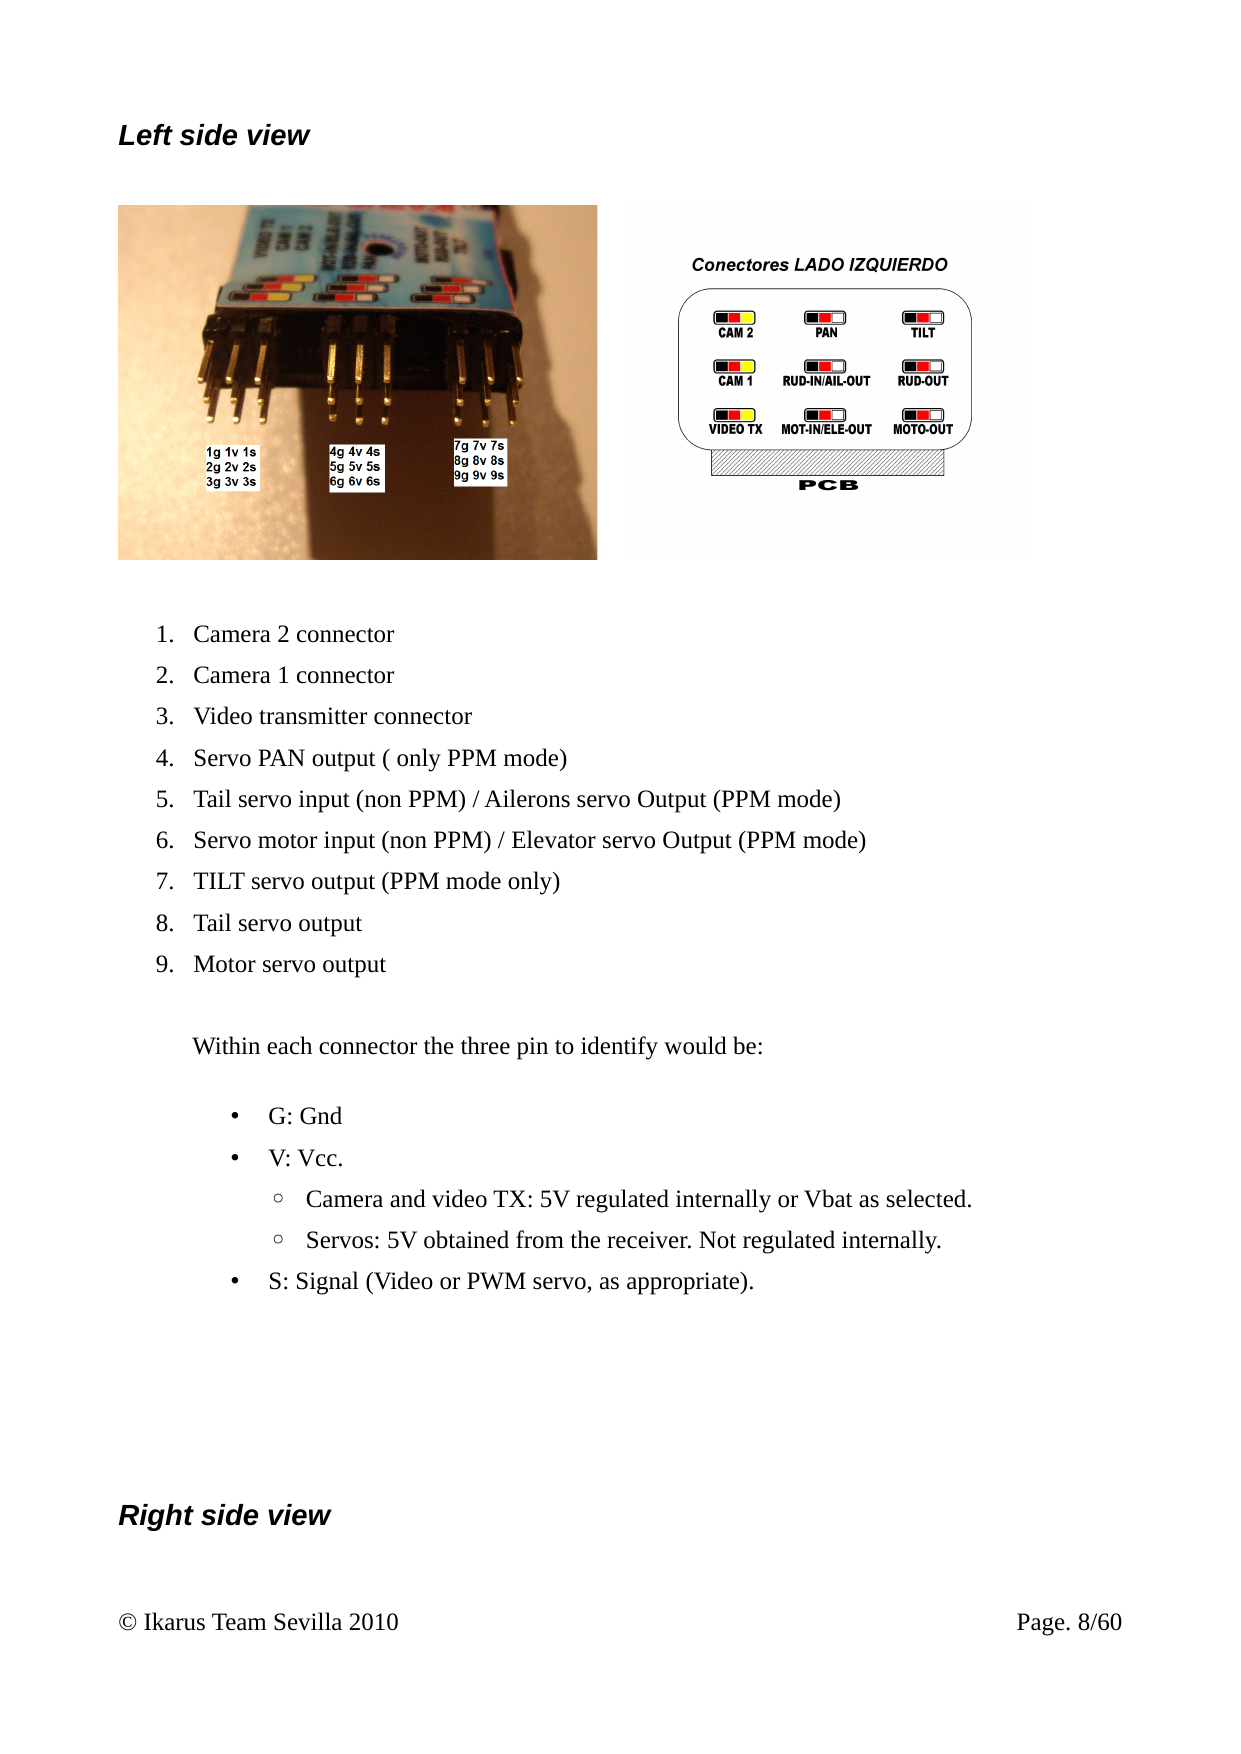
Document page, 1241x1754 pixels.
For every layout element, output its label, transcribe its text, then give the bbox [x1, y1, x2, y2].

list G: Gnd [231, 1101, 1152, 1130]
list Tail servo input (non PPM) / Ailerons servo Output (PPM mode) [156, 784, 1152, 813]
list S: Signal (Video or PWM servo, as appropriate). [231, 1266, 1152, 1295]
picture [622, 205, 1031, 560]
text Within each connector the three pin to identify would be: [118, 1031, 1152, 1089]
subtitle Right side view [118, 1498, 1152, 1531]
list Servo motor input (non PPM) / Elevator servo Output (PPM mode) [156, 825, 1152, 854]
list Motor servo output [156, 949, 1152, 978]
list Servo PAN output ( only PPM mode) [156, 743, 1152, 771]
list Camera 1 connector [156, 660, 1152, 689]
subtitle Left side view [118, 118, 1152, 152]
list Servos: 5V obtained from the receiver. Not regulated internally. [268, 1225, 1152, 1254]
list Camera 2 connector [156, 619, 1152, 648]
list Tail servo output [156, 908, 1152, 936]
list V: Vcc. [231, 1143, 1152, 1171]
list Camera and video TX: 5V regulated internally or Vbat as selected. [268, 1184, 1152, 1213]
list Video transmitter connector [156, 701, 1152, 730]
list TILT servo output (PPM mode only) [156, 866, 1152, 895]
